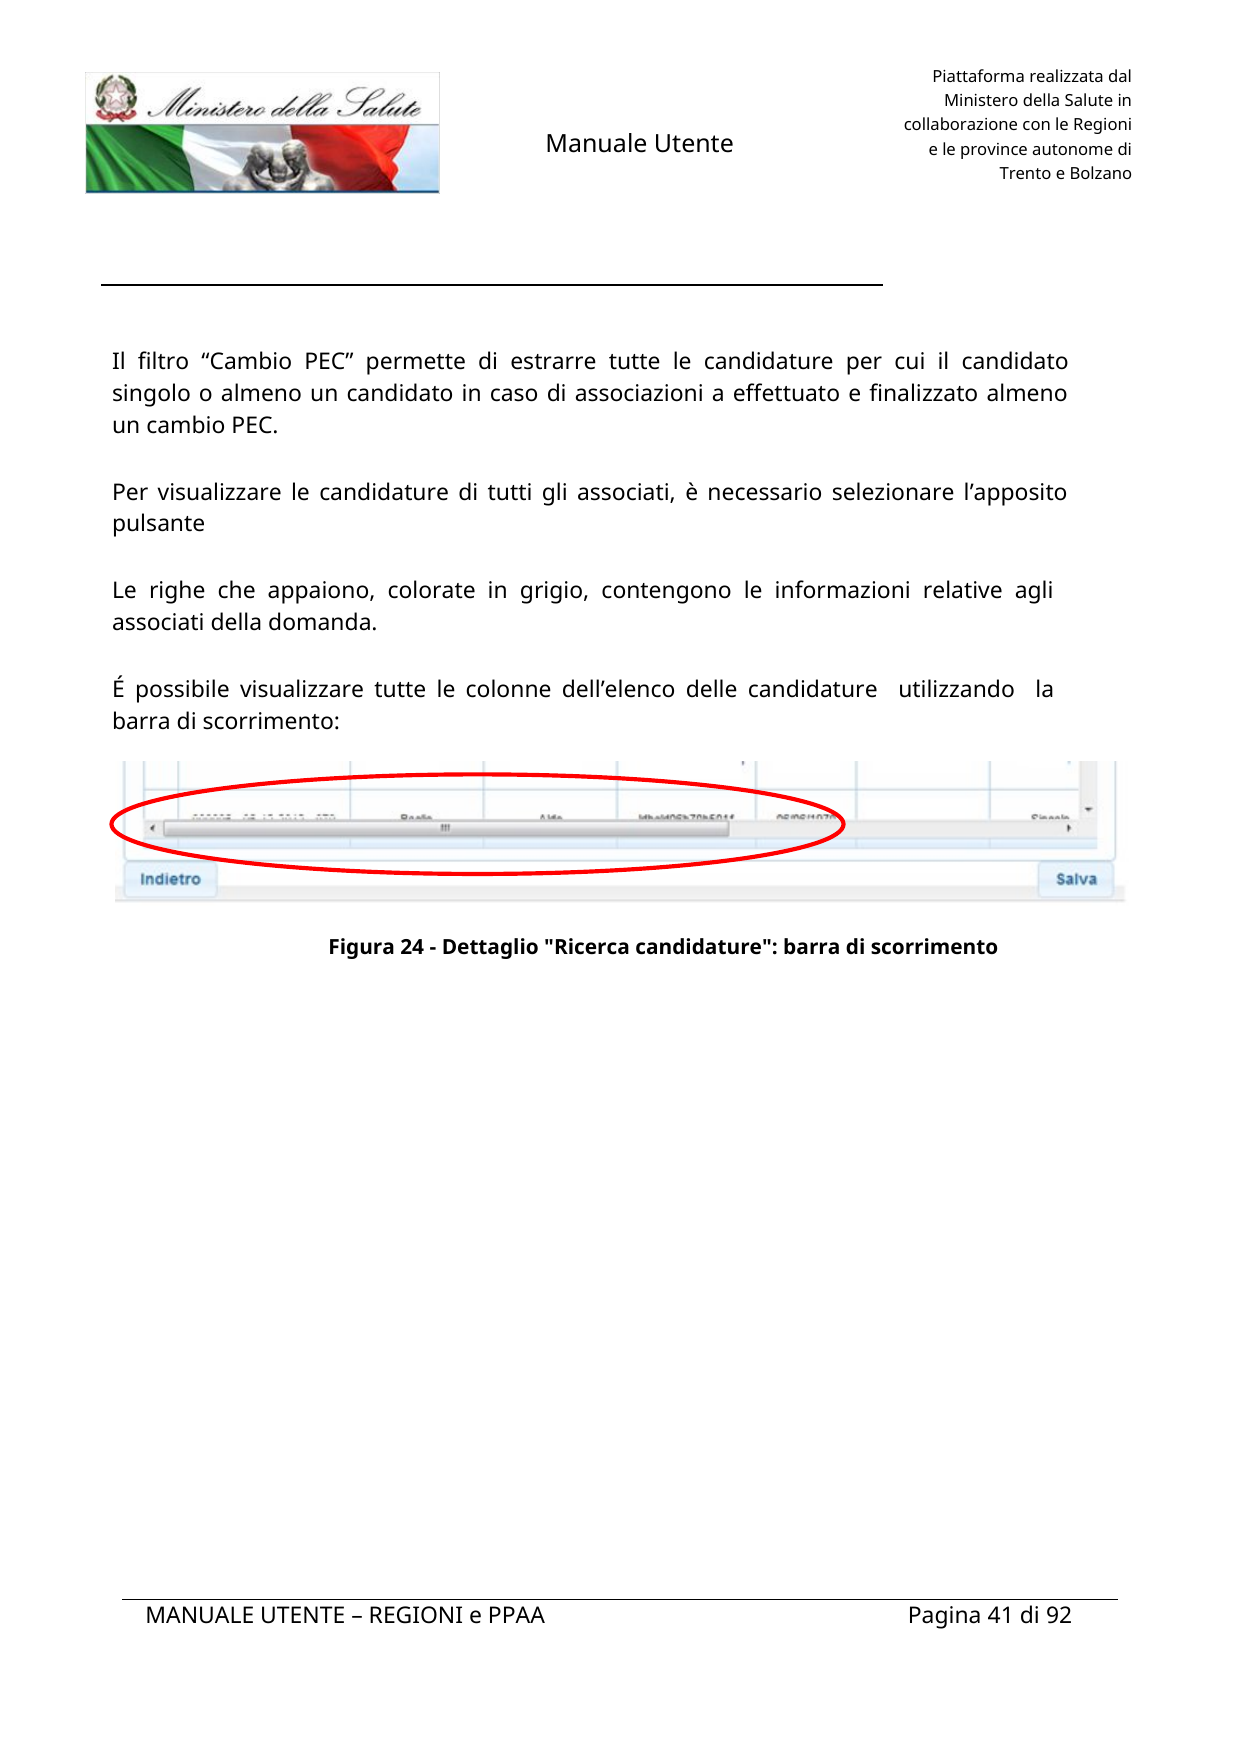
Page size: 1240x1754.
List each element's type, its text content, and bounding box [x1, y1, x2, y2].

text Per visualizzare le candidature di tutti gli associati, è necessario selezionare l’apposito pulsante [112, 475, 1069, 538]
text Le righe che appaiono, colorate in grigio, contengono le informazioni relative agli associati della domanda. [112, 574, 1055, 637]
text Il filtro “Cambio PEC” permette di estrarre tutte le candidature per cui il candidato singolo o almeno un candidato in caso di associazioni a effettuato e finalizzato almeno un cambio PEC. [112, 345, 1069, 440]
text Figura 24 - Dettaglio "Ricerca candidature": barra di scorrimento [317, 932, 1078, 961]
text É possibile visualizzare tutte le colonne dell’elenco delle candidature utilizzando la barra di scorrimento: [112, 673, 1055, 736]
